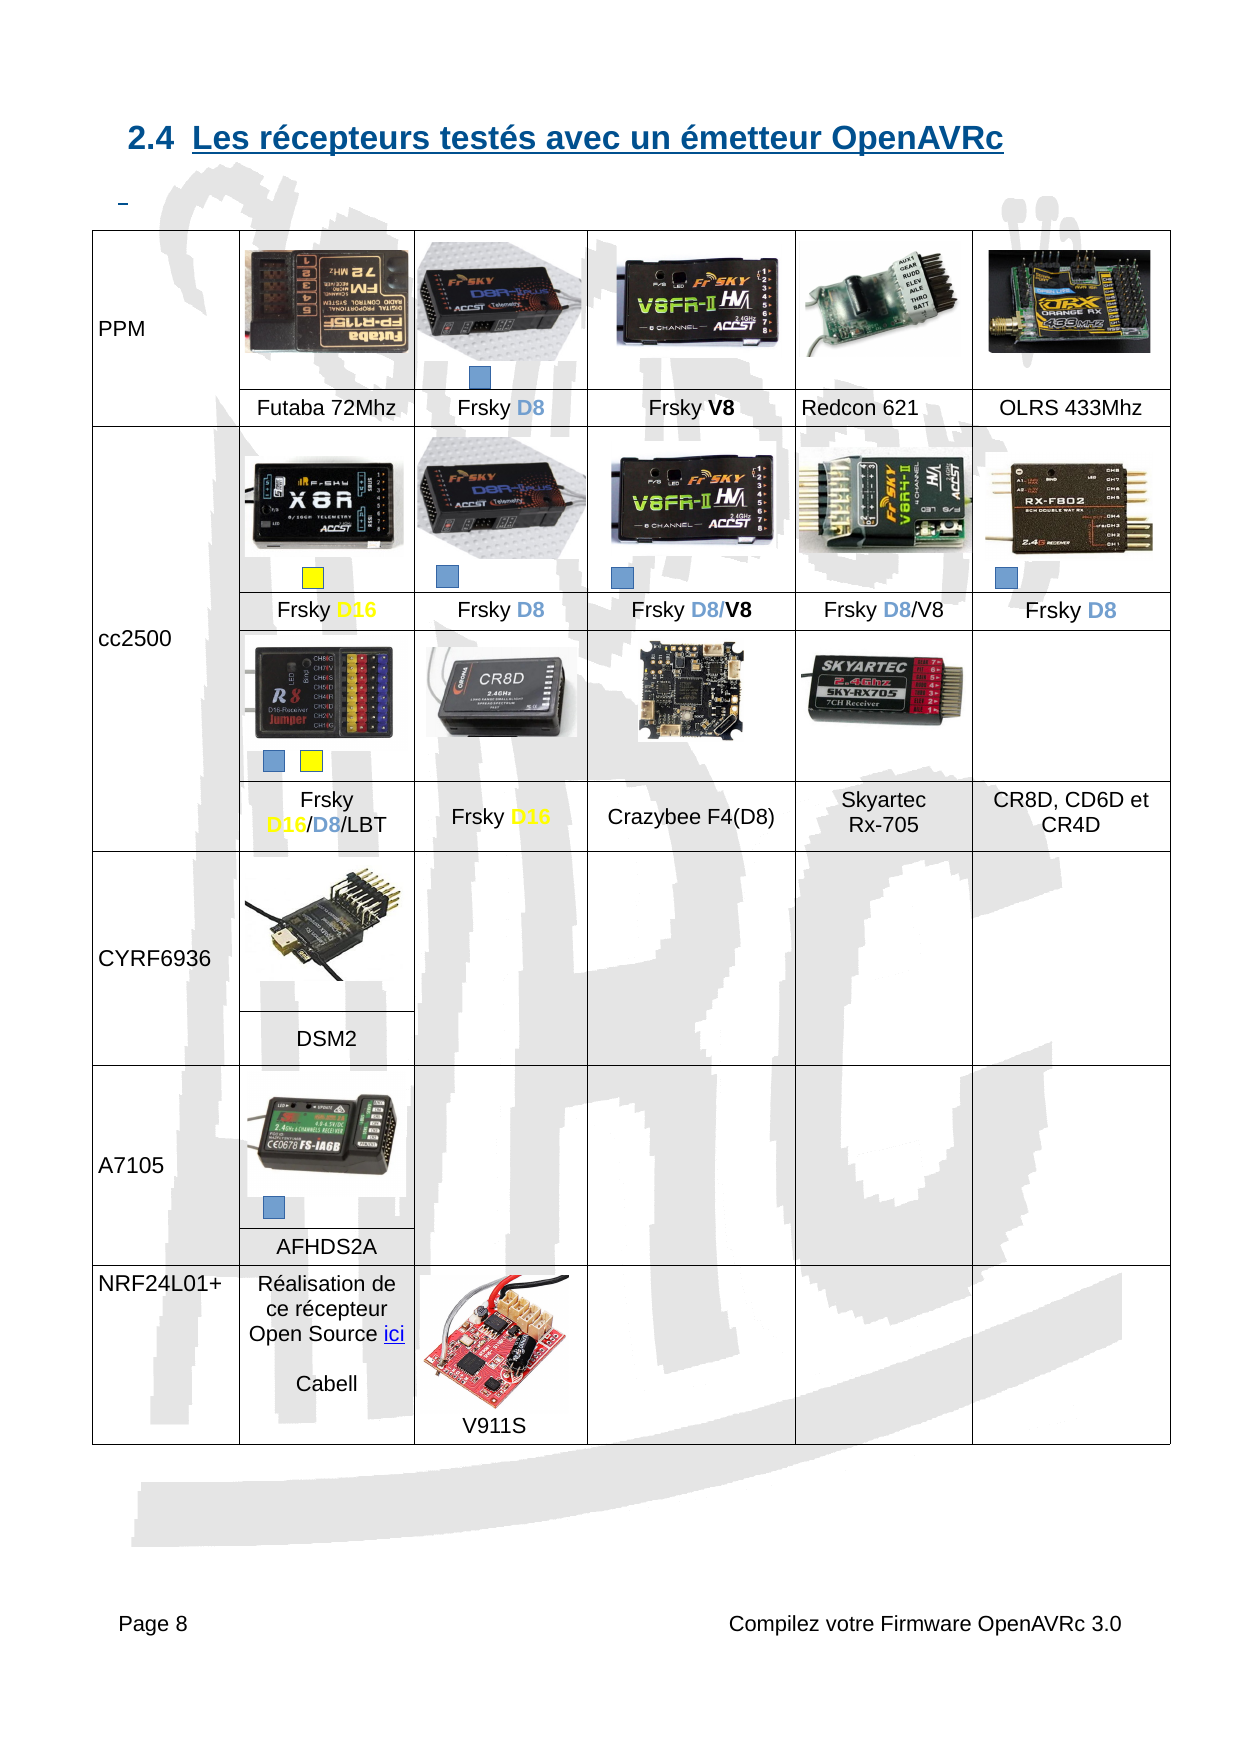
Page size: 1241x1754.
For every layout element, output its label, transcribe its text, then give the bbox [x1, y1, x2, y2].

table_cell [796, 1066, 972, 1264]
picture [244, 250, 409, 353]
picture [419, 1275, 569, 1414]
picture [417, 437, 586, 559]
table_cell [415, 631, 587, 781]
table_header [415, 231, 587, 389]
table_cell [973, 852, 1170, 1065]
picture [985, 452, 1153, 561]
table_header [588, 231, 795, 389]
table_cell Réalisation de ce récepteur Open Source ici Cabell [240, 1266, 414, 1444]
table_cell [415, 1066, 587, 1264]
table_cell Frsky D8/V8 [588, 593, 795, 629]
table_cell V911S [415, 1266, 587, 1444]
picture [244, 635, 409, 751]
table_cell A7105 [93, 1066, 239, 1264]
table_cell Frsky D8 [973, 593, 1170, 629]
picture [616, 244, 782, 358]
table_cell Crazybee F4(D8) [588, 782, 795, 851]
table_cell Frsky D16/D8/LBT [240, 782, 414, 851]
table_cell [588, 852, 795, 1065]
table_header [796, 231, 972, 389]
picture [611, 441, 777, 556]
table_cell [796, 631, 972, 781]
table_cell [240, 427, 414, 592]
table_cell [973, 631, 1170, 781]
table_cell [588, 1266, 795, 1444]
table_cell [415, 852, 587, 1065]
picture [799, 447, 973, 553]
table_cell CR8D, CD6D et CR4D [973, 782, 1170, 851]
table_cell NRF24L01+ [93, 1266, 239, 1444]
table_cell Frsky D8/V8 [796, 593, 972, 629]
picture [244, 857, 409, 981]
subtitle Les récepteurs testés avec un émetteur OpenAVRc [118, 118, 1122, 157]
table_cell DSM2 [240, 1012, 414, 1065]
table_header [240, 231, 414, 389]
table_header [973, 231, 1170, 389]
table_cell Frsky D8 [415, 390, 587, 426]
table_cell [796, 852, 972, 1065]
picture [417, 242, 582, 361]
table_cell Frsky D16 [415, 782, 587, 851]
picture [799, 241, 962, 357]
table_cell CYRF6936 [93, 852, 239, 1065]
table_cell AFHDS2A [240, 1229, 414, 1264]
table_cell Redcon 621 [796, 390, 972, 426]
table_cell [588, 631, 795, 781]
table_cell [973, 1266, 1170, 1444]
table_cell OLRS 433Mhz [973, 390, 1170, 426]
table_cell Frsky V8 [588, 390, 795, 426]
picture [247, 1071, 407, 1197]
table_cell [973, 1066, 1170, 1264]
table_cell Futaba 72Mhz [240, 390, 414, 426]
picture [801, 644, 967, 737]
table_cell Frsky D16 [240, 593, 414, 629]
table_cell cc2500 [93, 427, 239, 851]
picture [244, 456, 404, 557]
table_cell Frsky D8 [415, 593, 587, 629]
table_cell Skyartec Rx-705 [796, 782, 972, 851]
table_cell [973, 427, 1170, 592]
picture [988, 250, 1151, 353]
picture [638, 638, 745, 742]
table_cell [588, 1066, 795, 1264]
picture [426, 647, 578, 737]
table_cell [796, 1266, 972, 1444]
table_cell [415, 427, 587, 592]
table_cell [796, 427, 972, 592]
table_cell [240, 631, 414, 781]
table_header PPM [93, 231, 239, 426]
table_cell [240, 852, 414, 1011]
table_cell [588, 427, 795, 592]
table_cell [240, 1066, 414, 1228]
